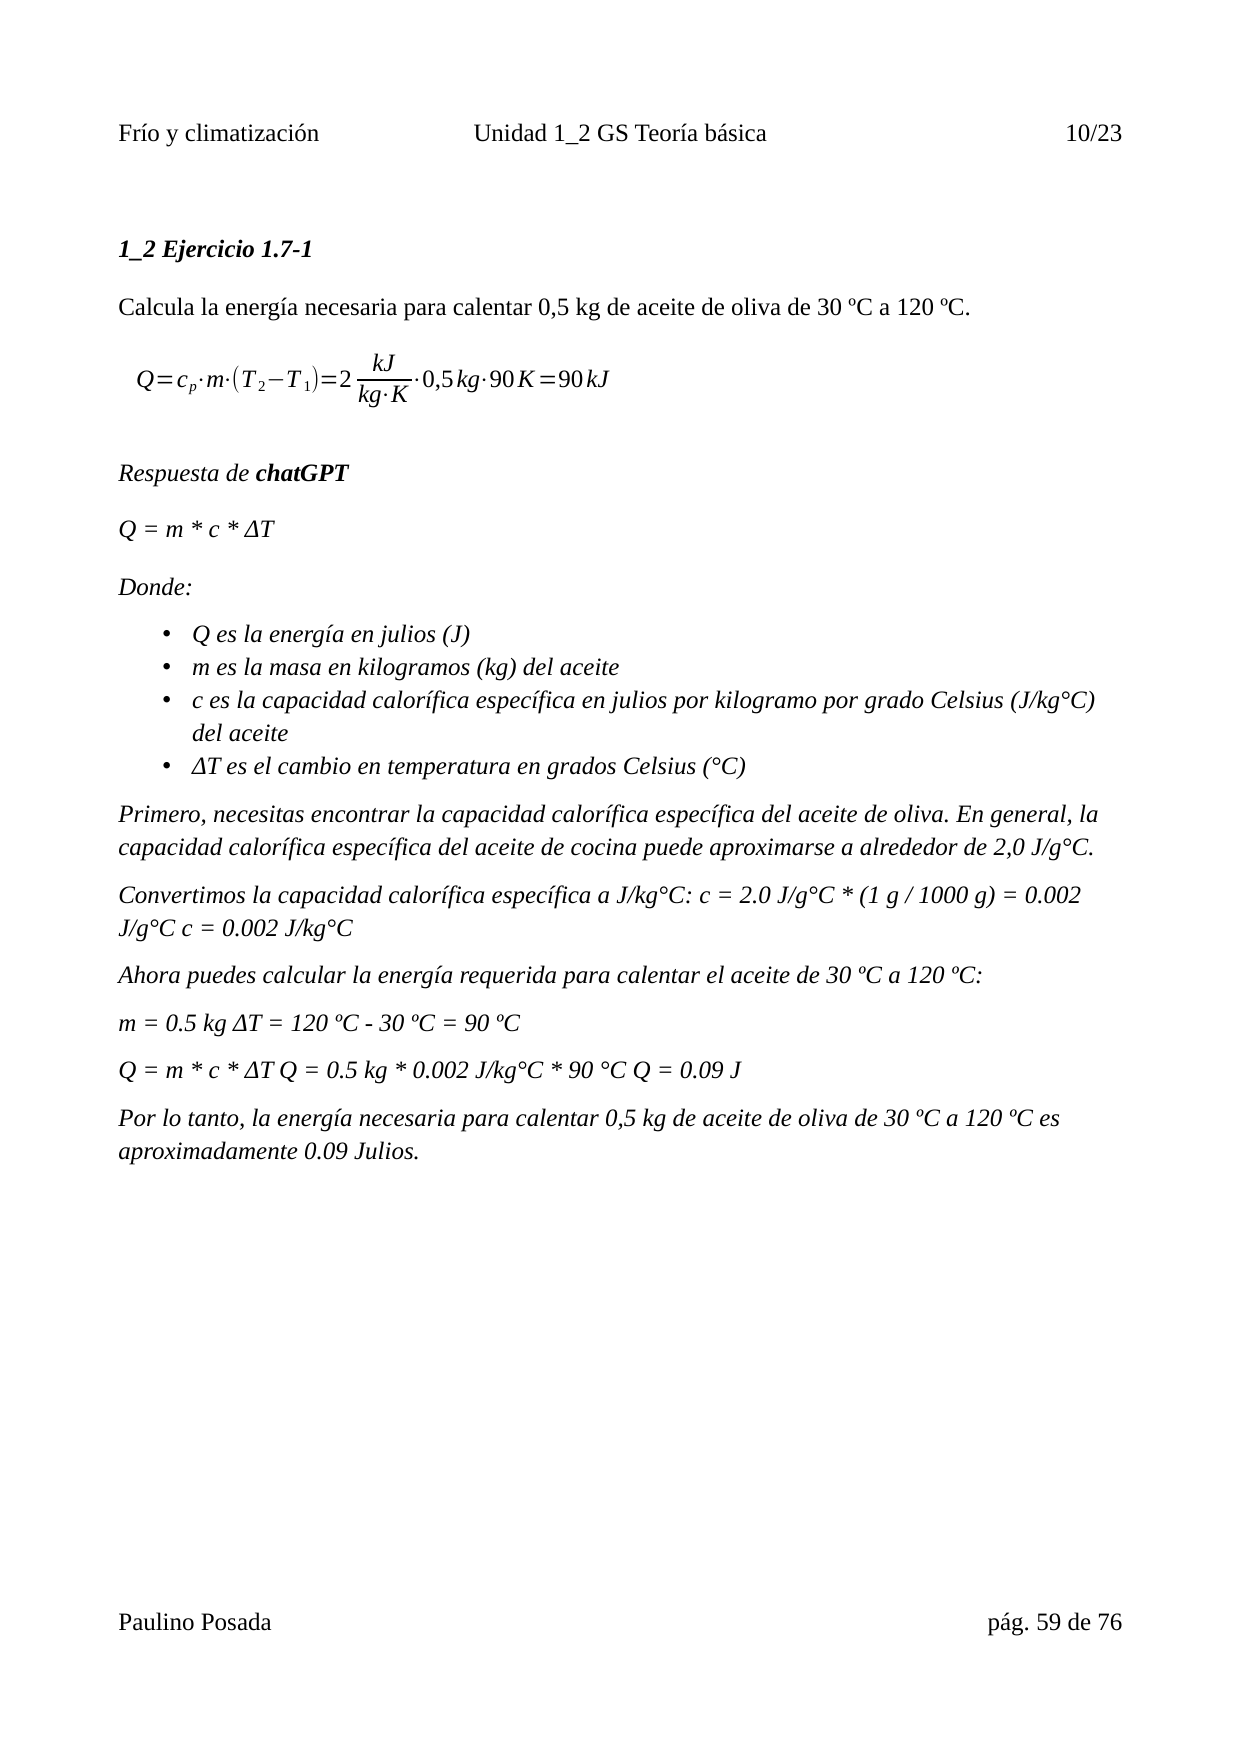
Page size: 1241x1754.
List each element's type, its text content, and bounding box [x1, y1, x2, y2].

text Respuesta de chatGPT [118, 458, 1122, 487]
list c es la capacidad calorífica específica en julios por kilogramo por grado Celsius (J/kg°C) del aceite [162, 685, 1122, 747]
list m es la masa en kilogramos (kg) del aceite [162, 652, 1122, 681]
list Q es la energía en julios (J) [162, 619, 1122, 648]
text Q = m * c * ΔT Q = 0.5 kg * 0.002 J/kg°C * 90 °C Q = 0.09 J [118, 1056, 1122, 1084]
text m = 0.5 kg ΔT = 120 ºC - 30 ºC = 90 ºC [118, 1008, 1122, 1037]
text Convertimos la capacidad calorífica específica a J/kg°C: c = 2.0 J/g°C * (1 g / 1000 g) = 0.002 J/g°C c = 0.002 J/kg°C [118, 880, 1122, 941]
text Calcula la energía necesaria para calentar 0,5 kg de aceite de oliva de 30 ºC a 120 ºC. [118, 292, 1122, 321]
text Ahora puedes calcular la energía requerida para calentar el aceite de 30 ºC a 120 ºC: [118, 960, 1122, 989]
text 1_2 Ejercicio 1.7-1 [118, 234, 1122, 263]
text Q = m * c * ΔT [118, 514, 1122, 543]
list ΔT es el cambio en temperatura en grados Celsius (°C) [162, 751, 1122, 780]
text Por lo tanto, la energía necesaria para calentar 0,5 kg de aceite de oliva de 30 ºC a 120 ºC es aproximadamente 0.09 Julios. [118, 1103, 1122, 1165]
text Donde: [118, 572, 1122, 601]
text Primero, necesitas encontrar la capacidad calorífica específica del aceite de oliva. En general, la capacidad calorífica específica del aceite de cocina puede aproximarse a alrededor de 2,0 J/g°C. [118, 799, 1122, 861]
